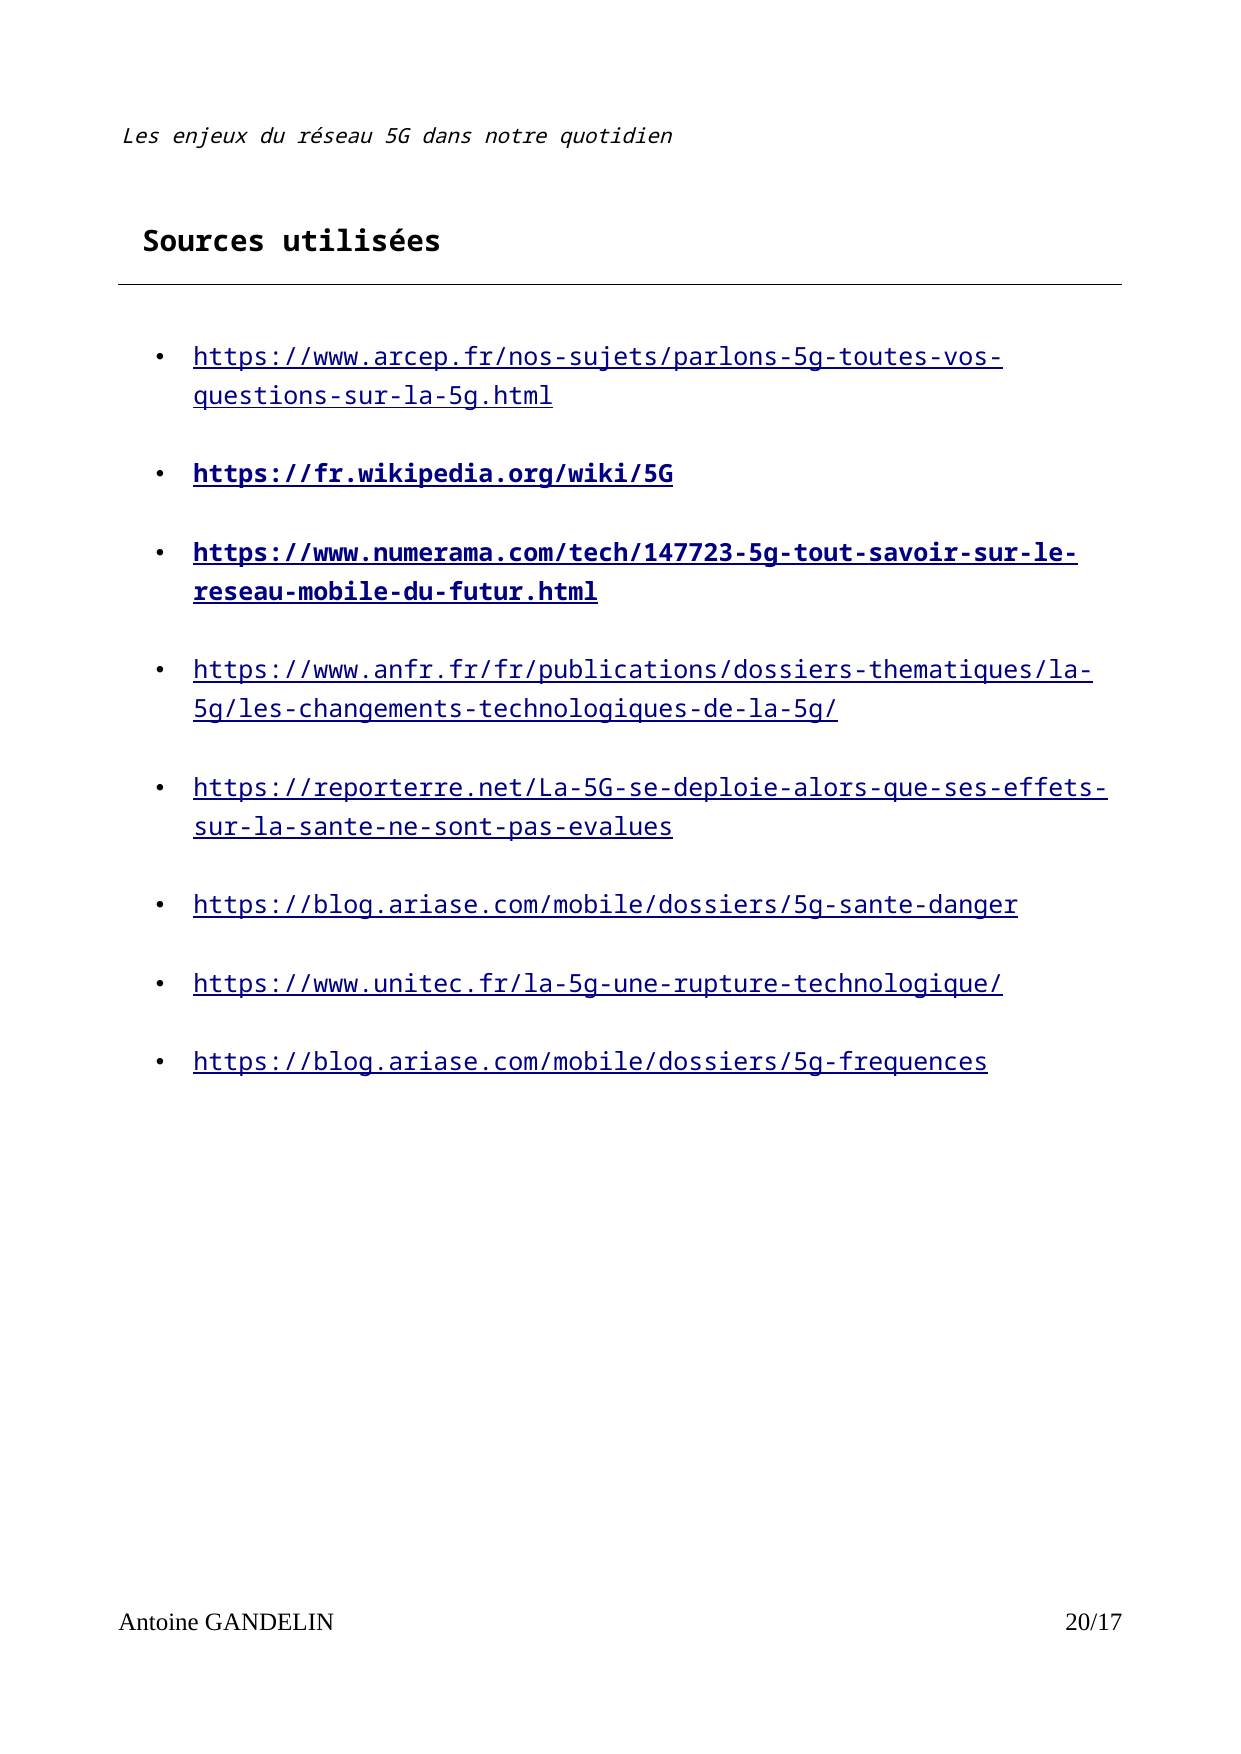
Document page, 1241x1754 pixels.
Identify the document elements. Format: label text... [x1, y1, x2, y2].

list https://blog.ariase.com/mobile/dossiers/5g-sante-danger [156, 862, 1122, 921]
list https://blog.ariase.com/mobile/dossiers/5g-frequences [156, 1019, 1122, 1078]
list https://www.arcep.fr/nos-sujets/parlons-5g-toutes-vos-questions-sur-la-5g.html [156, 330, 1122, 412]
list https://www.numerama.com/tech/147723-5g-tout-savoir-sur-le-reseau-mobile-du-futur.html [156, 510, 1122, 608]
list https://reporterre.net/La-5G-se-deploie-alors-que-ses-effets-sur-la-sante-ne-sont-pas-evalues [156, 745, 1122, 843]
list https://www.anfr.fr/fr/publications/dossiers-thematiques/la-5g/les-changements-technologiques-de-la-5g/ [156, 627, 1122, 725]
list https://fr.wikipedia.org/wiki/5G [156, 431, 1122, 490]
list https://www.unitec.fr/la-5g-une-rupture-technologique/ [156, 941, 1122, 999]
subtitle Sources utilisées [118, 196, 1122, 284]
